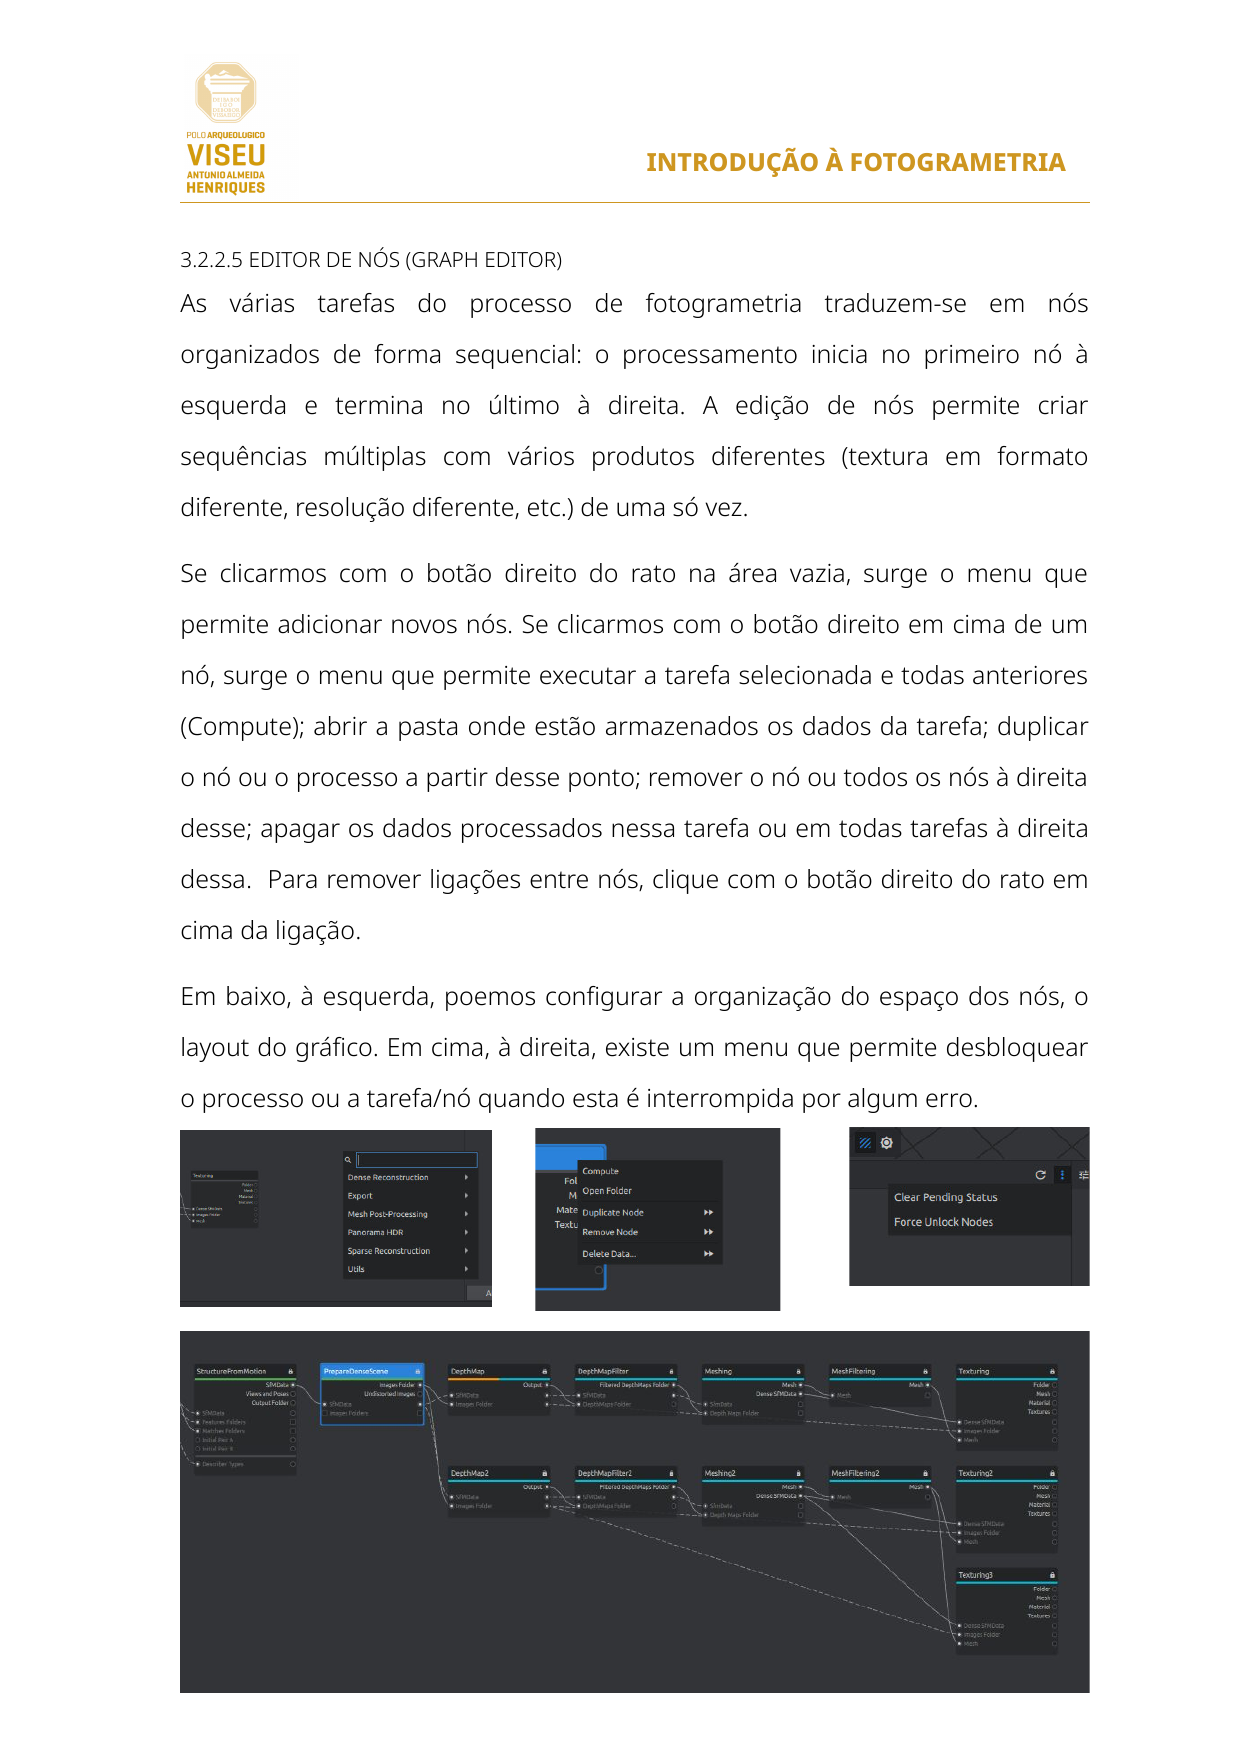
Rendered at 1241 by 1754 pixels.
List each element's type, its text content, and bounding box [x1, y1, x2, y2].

picture [184, 54, 300, 202]
picture [535, 1128, 781, 1311]
subtitle 3.2.2.5 Editor de nós (Graph editor) [180, 245, 1090, 273]
picture [849, 1127, 1090, 1286]
picture [180, 1331, 1090, 1693]
text Em baixo, à esquerda, poemos configurar a organização do espaço dos nós, o layout do gráfico. Em cima, à direita, existe um menu que permite desbloquear o processo ou a tarefa/nó quando esta é interrompida por algum erro. [180, 978, 1090, 1115]
picture [180, 1130, 492, 1307]
text Se clicarmos com o botão direito do rato na área vazia, surge o menu que permite adicionar novos nós. Se clicarmos com o botão direito em cima de um nó, surge o menu que permite executar a tarefa selecionada e todas anteriores (Compute); abrir a pasta onde estão armazenados os dados da tarefa; duplicar o nó ou o processo a partir desse ponto; remover o nó ou todos os nós à direita desse; apagar os dados processados nessa tarefa ou em todas tarefas à direita dessa. Para remover ligações entre nós, clique com o botão direito do rato em cima da ligação. [180, 556, 1090, 947]
text As várias tarefas do processo de fotogrametria traduzem-se em nós organizados de forma sequencial: o processamento inicia no primeiro nó à esquerda e termina no último à direita. A edição de nós permite criar sequências múltiplas com vários produtos diferentes (textura em formato diferente, resolução diferente, etc.) de uma só vez. [180, 286, 1090, 524]
